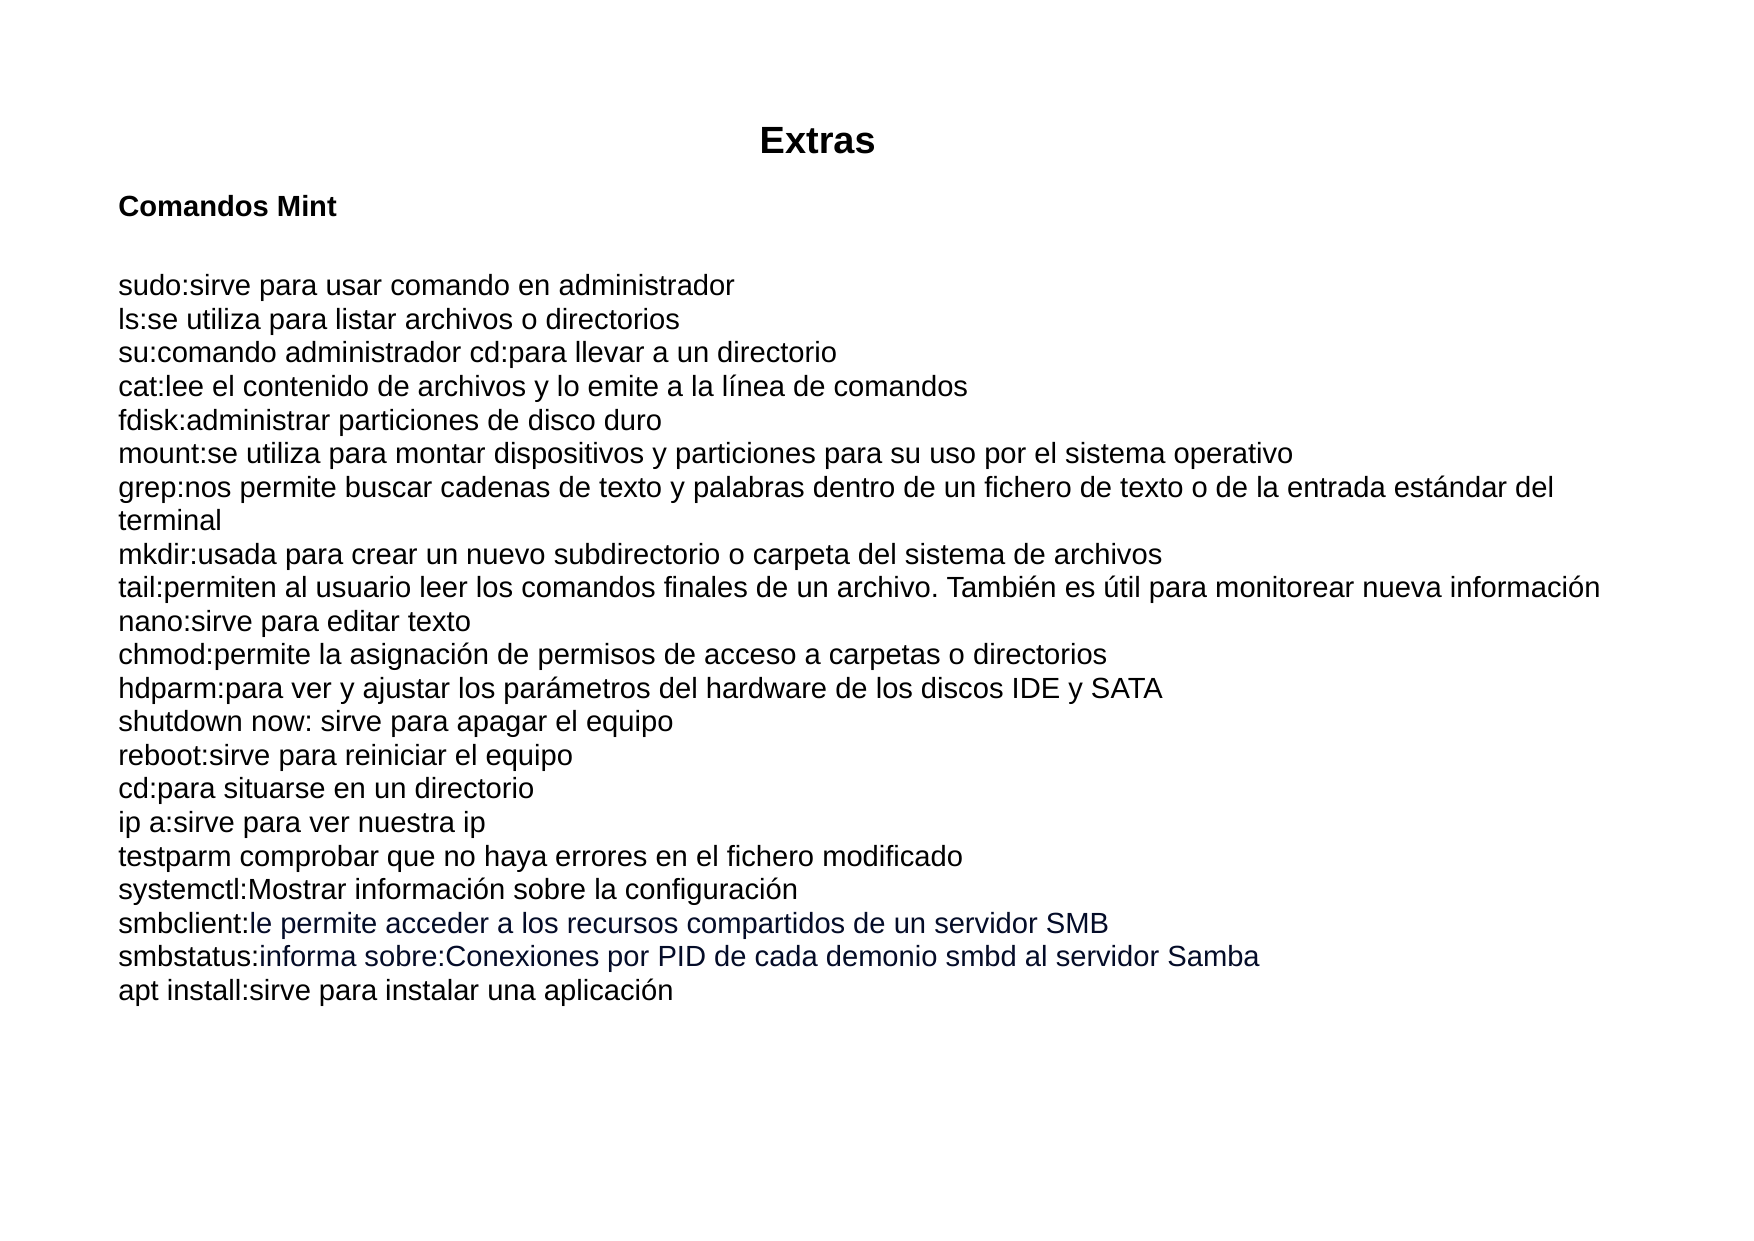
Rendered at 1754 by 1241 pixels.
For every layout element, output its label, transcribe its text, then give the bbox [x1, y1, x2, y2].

text chmod:permite la asignación de permisos de acceso a carpetas o directorios [118, 637, 1636, 671]
text reboot:sirve para reiniciar el equipo [118, 738, 1636, 772]
text ls:se utiliza para listar archivos o directorios [118, 302, 1636, 336]
text hdparm:para ver y ajustar los parámetros del hardware de los discos IDE y SATA [118, 671, 1636, 704]
text tail:permiten al usuario leer los comandos finales de un archivo. También es útil para monitorear nueva información nano:sirve para editar texto [118, 570, 1636, 637]
text apt install:sirve para instalar una aplicación [118, 973, 1636, 1006]
text fdisk:administrar particiones de disco duro [118, 403, 1636, 436]
text testparm comprobar que no haya errores en el fichero modificado [118, 839, 1636, 872]
text cat:lee el contenido de archivos y lo emite a la línea de comandos [118, 369, 1636, 403]
text smbclient:le permite acceder a los recursos compartidos de un servidor SMB [118, 906, 1636, 939]
text shutdown now: sirve para apagar el equipo [118, 704, 1636, 738]
text ip a:sirve para ver nuestra ip [118, 805, 1636, 839]
subtitle Comandos Mint [118, 189, 1636, 222]
text cd:para situarse en un directorio [118, 772, 1636, 805]
text smbstatus:informa sobre:Conexiones por PID de cada demonio smbd al servidor Samba [118, 939, 1636, 973]
text grep:nos permite buscar cadenas de texto y palabras dentro de un fichero de texto o de la entrada estándar del terminal [118, 470, 1636, 537]
text mount:se utiliza para montar dispositivos y particiones para su uso por el sistema operativo [118, 436, 1636, 470]
text su:comando administrador cd:para llevar a un directorio [118, 336, 1636, 369]
text systemctl:Mostrar información sobre la configuración [118, 872, 1636, 906]
text sudo:sirve para usar comando en administrador [118, 268, 1636, 302]
text mkdir:usada para crear un nuevo subdirectorio o carpeta del sistema de archivos [118, 537, 1636, 570]
subtitle Extras [118, 118, 1636, 162]
